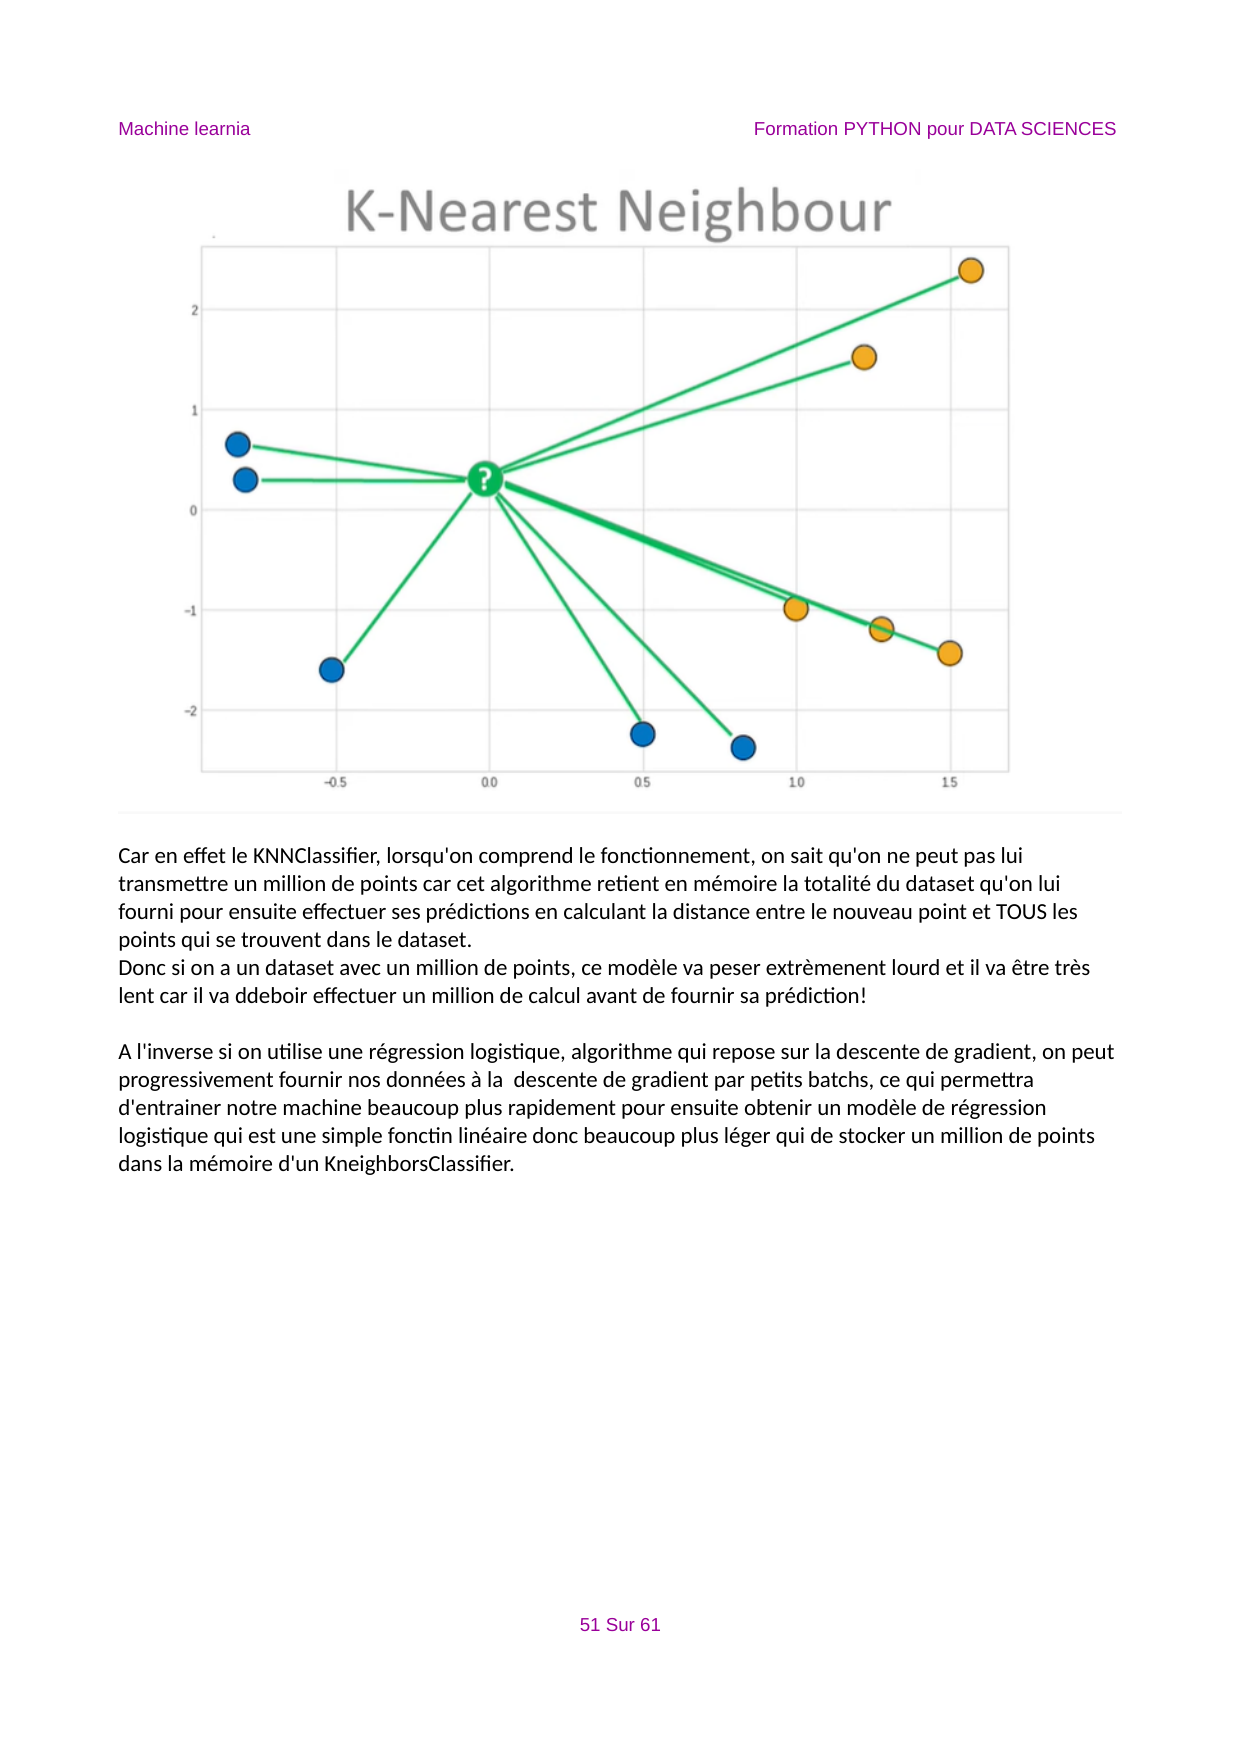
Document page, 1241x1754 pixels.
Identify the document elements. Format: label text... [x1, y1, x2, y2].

text A l'inverse si on utilise une régression logistique, algorithme qui repose sur la descente de gradient, on peut progressivement fournir nos données à la descente de gradient par petits batchs, ce qui permettra d'entrainer notre machine beaucoup plus rapidement pour ensuite obtenir un modèle de régression logistique qui est une simple fonctin linéaire donc beaucoup plus léger qui de stocker un million de points dans la mémoire d'un KneighborsClassifier. [118, 1037, 1122, 1177]
picture [118, 169, 1122, 814]
text Car en effet le KNNClassifier, lorsqu'on comprend le fonctionnement, on sait qu'on ne peut pas lui transmettre un million de points car cet algorithme retient en mémoire la totalité du dataset qu'on lui fourni pour ensuite effectuer ses prédictions en calculant la distance entre le nouveau point et TOUS les points qui se trouvent dans le dataset. [118, 841, 1122, 953]
text Donc si on a un dataset avec un million de points, ce modèle va peser extrèmenent lourd et il va être très lent car il va ddeboir effectuer un million de calcul avant de fournir sa prédiction! [118, 953, 1122, 1009]
